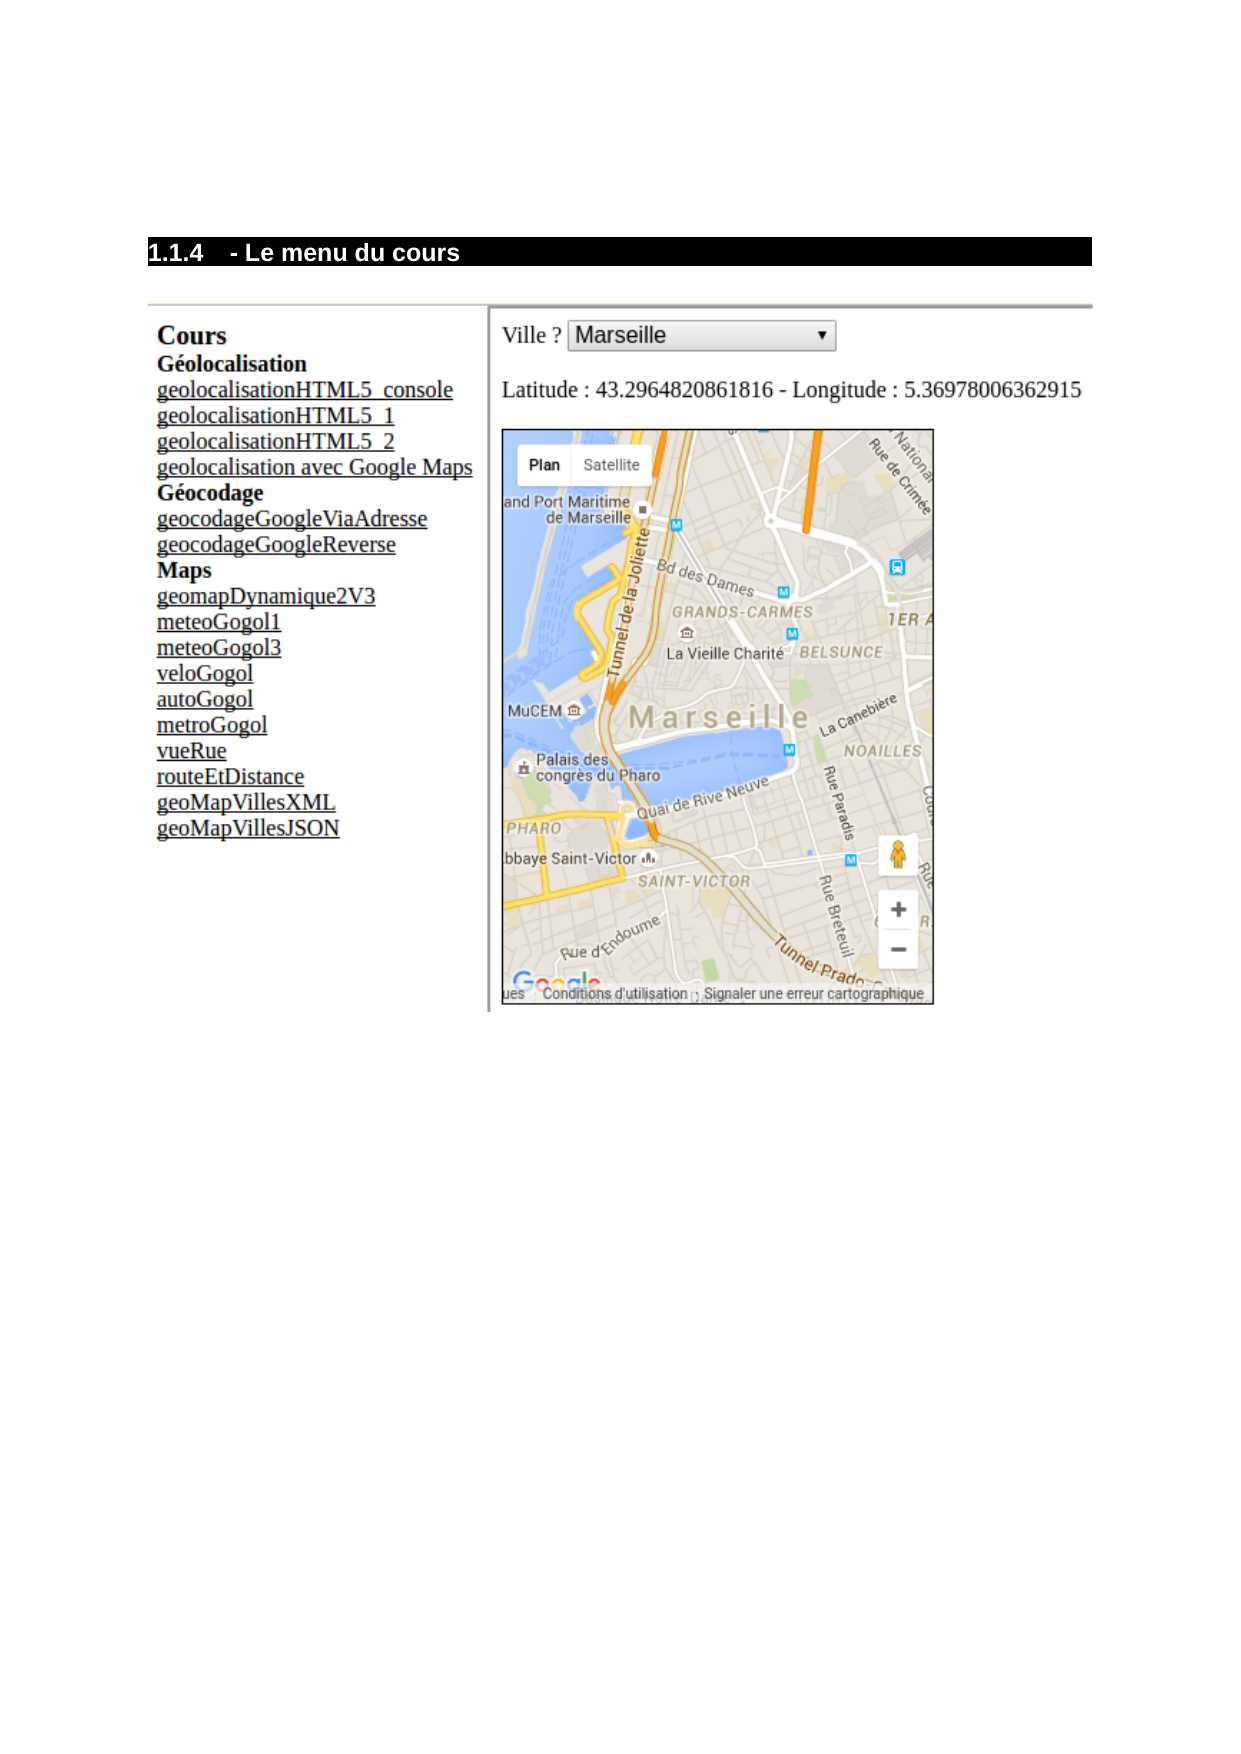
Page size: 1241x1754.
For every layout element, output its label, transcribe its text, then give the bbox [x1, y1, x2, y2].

subtitle - Le menu du cours [148, 237, 1092, 266]
picture [147, 303, 1093, 1012]
